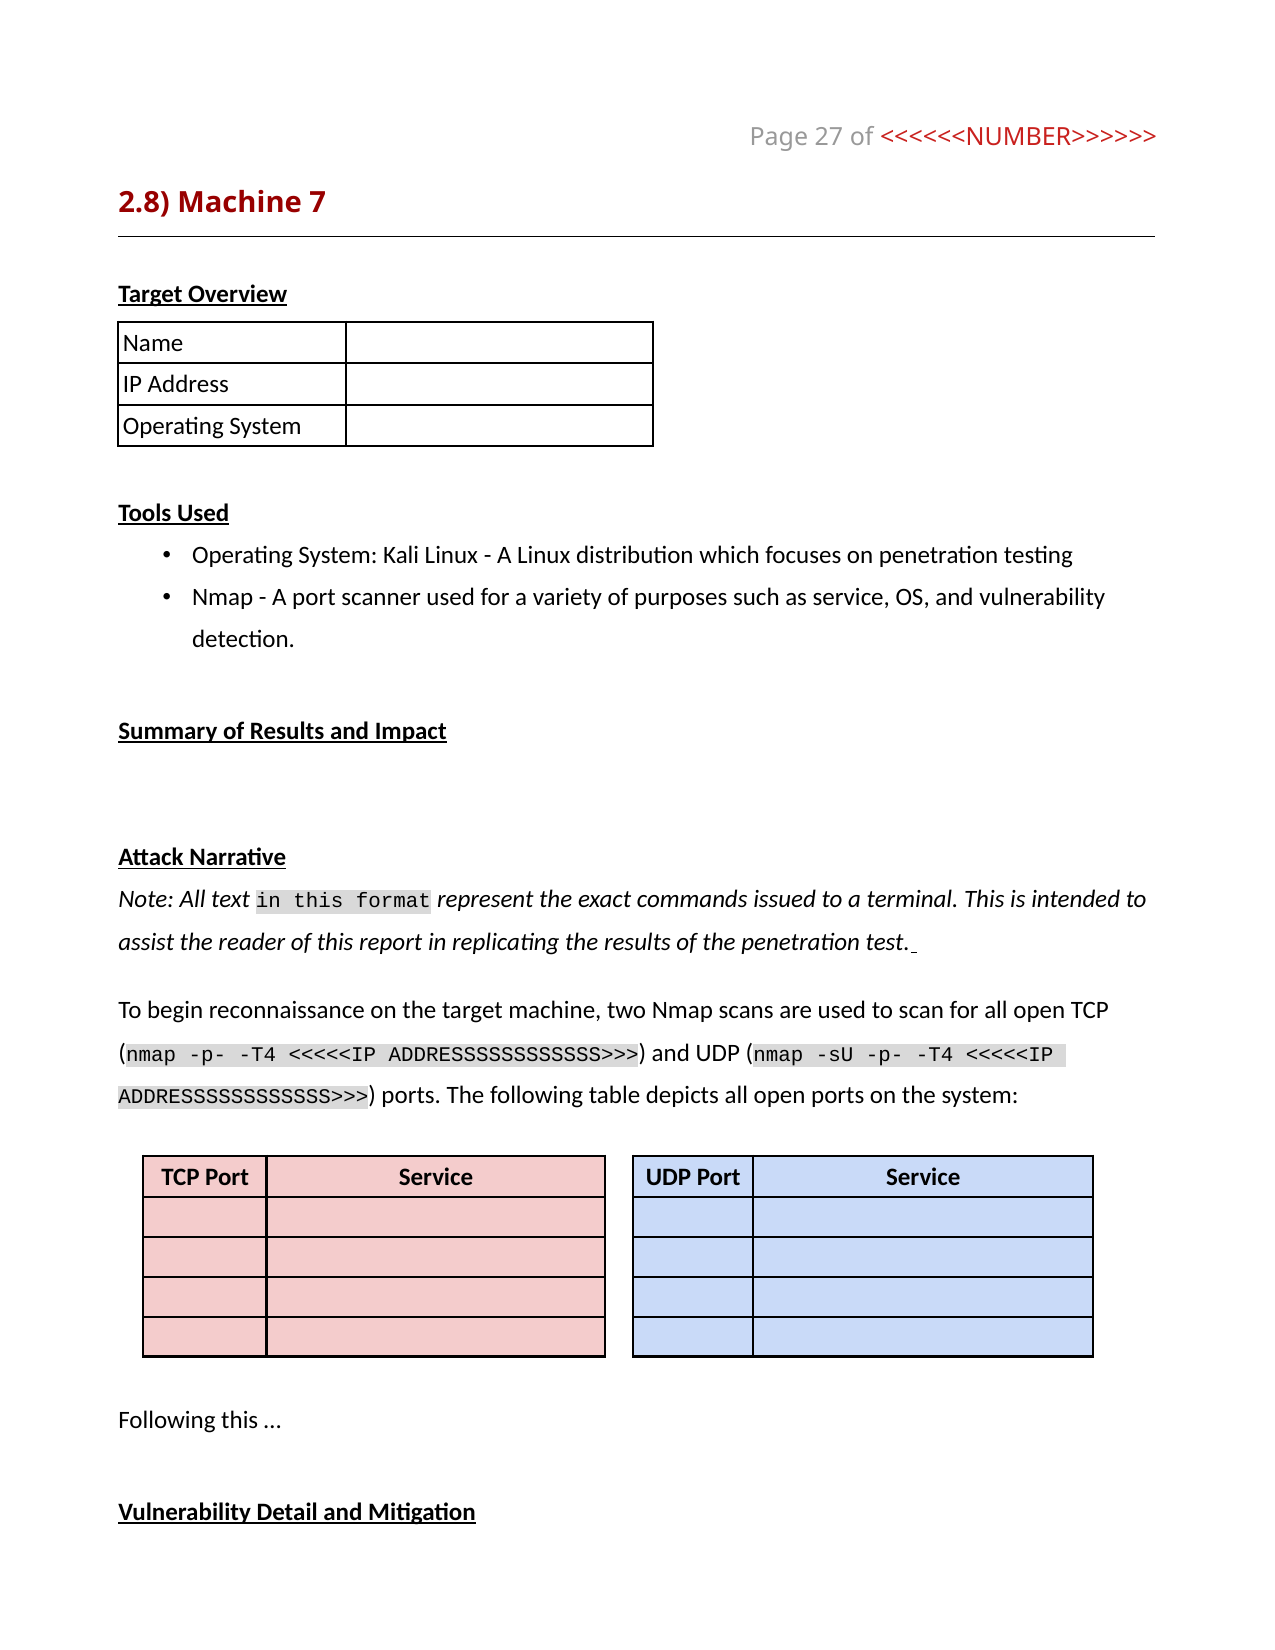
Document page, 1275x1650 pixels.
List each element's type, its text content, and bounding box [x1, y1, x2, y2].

table_cell IP Address [119, 364, 345, 404]
table_cell [754, 1278, 1092, 1316]
table_header [631, 1123, 1116, 1360]
table_cell [754, 1238, 1092, 1276]
table_cell [268, 1278, 604, 1316]
text Note: All text in this format represent the exact commands issued to a terminal. This is intended to assist the reader of this report in replicating the results of the penetration test. [118, 883, 1157, 956]
text Summary of Results and Impact [118, 715, 1157, 745]
table_cell [754, 1318, 1092, 1355]
table_header Service [754, 1157, 1092, 1196]
table_cell Operating System [119, 406, 345, 445]
text Attack Narrative [118, 841, 1157, 872]
table_header Name [119, 323, 345, 362]
table_header [119, 1123, 629, 1360]
table_cell [634, 1198, 752, 1236]
table_cell [144, 1318, 265, 1355]
table_cell [144, 1278, 265, 1316]
table_cell [754, 1198, 1092, 1236]
list Operating System: Kali Linux - A Linux distribution which focuses on penetration testing [162, 539, 1157, 569]
table_cell [268, 1238, 604, 1276]
text Vulnerability Detail and Mitigation [118, 1496, 1157, 1527]
table_cell [634, 1318, 752, 1355]
table_header TCP Port [144, 1157, 265, 1196]
table_header [347, 323, 652, 362]
text To begin reconnaissance on the target machine, two Nmap scans are used to scan for all open TCP (nmap -p- -T4 <<<<<IP ADDRESSSSSSSSSSSS>>>) and UDP (nmap -sU -p- -T4 <<<<<IP ADDRESSSSSSSSSSSS>>>) ports. The following table depicts all open ports on the system: [118, 968, 1157, 1109]
table_cell [634, 1278, 752, 1316]
table_cell [144, 1198, 265, 1236]
list Nmap - A port scanner used for a variety of purposes such as service, OS, and vulnerability detection. [162, 581, 1157, 654]
table_header Service [268, 1157, 604, 1196]
text Target Overview [118, 278, 1157, 309]
text Tools Used [118, 497, 1157, 527]
table_cell [634, 1238, 752, 1276]
table_cell [268, 1318, 604, 1355]
text Following this … [118, 1404, 1157, 1435]
table_cell [347, 406, 652, 445]
table_cell [144, 1238, 265, 1276]
table_cell [268, 1198, 604, 1236]
table_header UDP Port [634, 1157, 752, 1196]
table_cell [347, 364, 652, 404]
text 2.8) Machine 7 [118, 182, 1157, 221]
